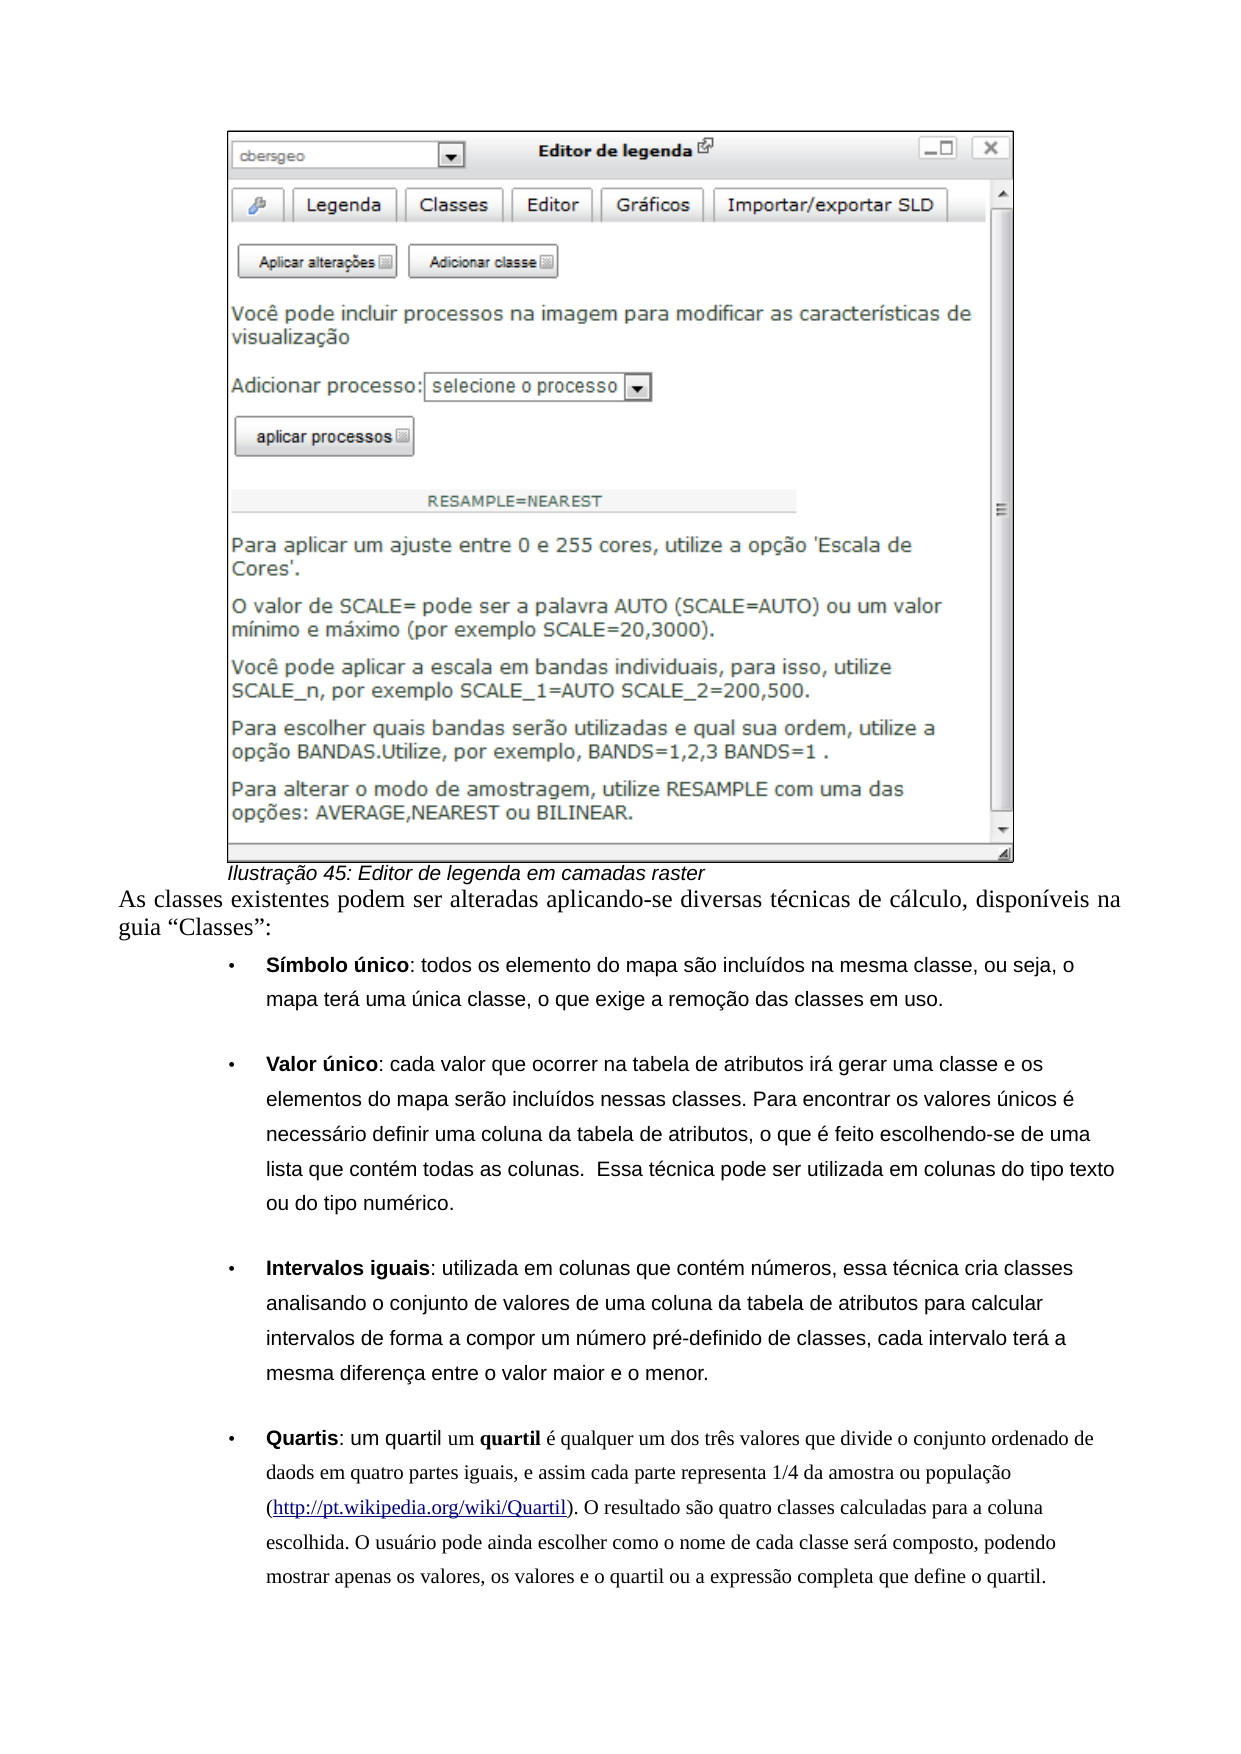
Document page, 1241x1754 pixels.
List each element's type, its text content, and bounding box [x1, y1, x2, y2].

picture [228, 132, 1013, 862]
text As classes existentes podem ser alteradas aplicando-se diversas técnicas de cálculo, disponíveis na guia “Classes”: [118, 118, 1122, 941]
list Símbolo único: todos os elemento do mapa são incluídos na mesma classe, ou seja, o mapa terá uma única classe, o que exige a remoção das classes em uso. [228, 953, 1122, 1011]
list Valor único: cada valor que ocorrer na tabela de atributos irá gerar uma classe e os elementos do mapa serão incluídos nessas classes. Para encontrar os valores únicos é necessário definir uma coluna da tabela de atributos, o que é feito escolhendo-se de uma lista que contém todas as colunas. Essa técnica pode ser utilizada em colunas do tipo texto ou do tipo numérico. [228, 1053, 1122, 1215]
text Ilustração 45: Editor de legenda em camadas raster [227, 863, 1013, 885]
list Intervalos iguais: utilizada em colunas que contém números, essa técnica cria classes analisando o conjunto de valores de uma coluna da tabela de atributos para calcular intervalos de forma a compor um número pré-definido de classes, cada intervalo terá a mesma diferença entre o valor maior e o menor. [228, 1257, 1122, 1384]
list Quartis: um quartil um quartil é qualquer um dos três valores que divide o conjunto ordenado de daods em quatro partes iguais, e assim cada parte representa 1/4 da amostra ou população (http://pt.wikipedia.org/wiki/Quartil). O resultado são quatro classes calculadas para a coluna escolhida. O usuário pode ainda escolher como o nome de cada classe será composto, podendo mostrar apenas os valores, os valores e o quartil ou a expressão completa que define o quartil. [228, 1426, 1122, 1588]
